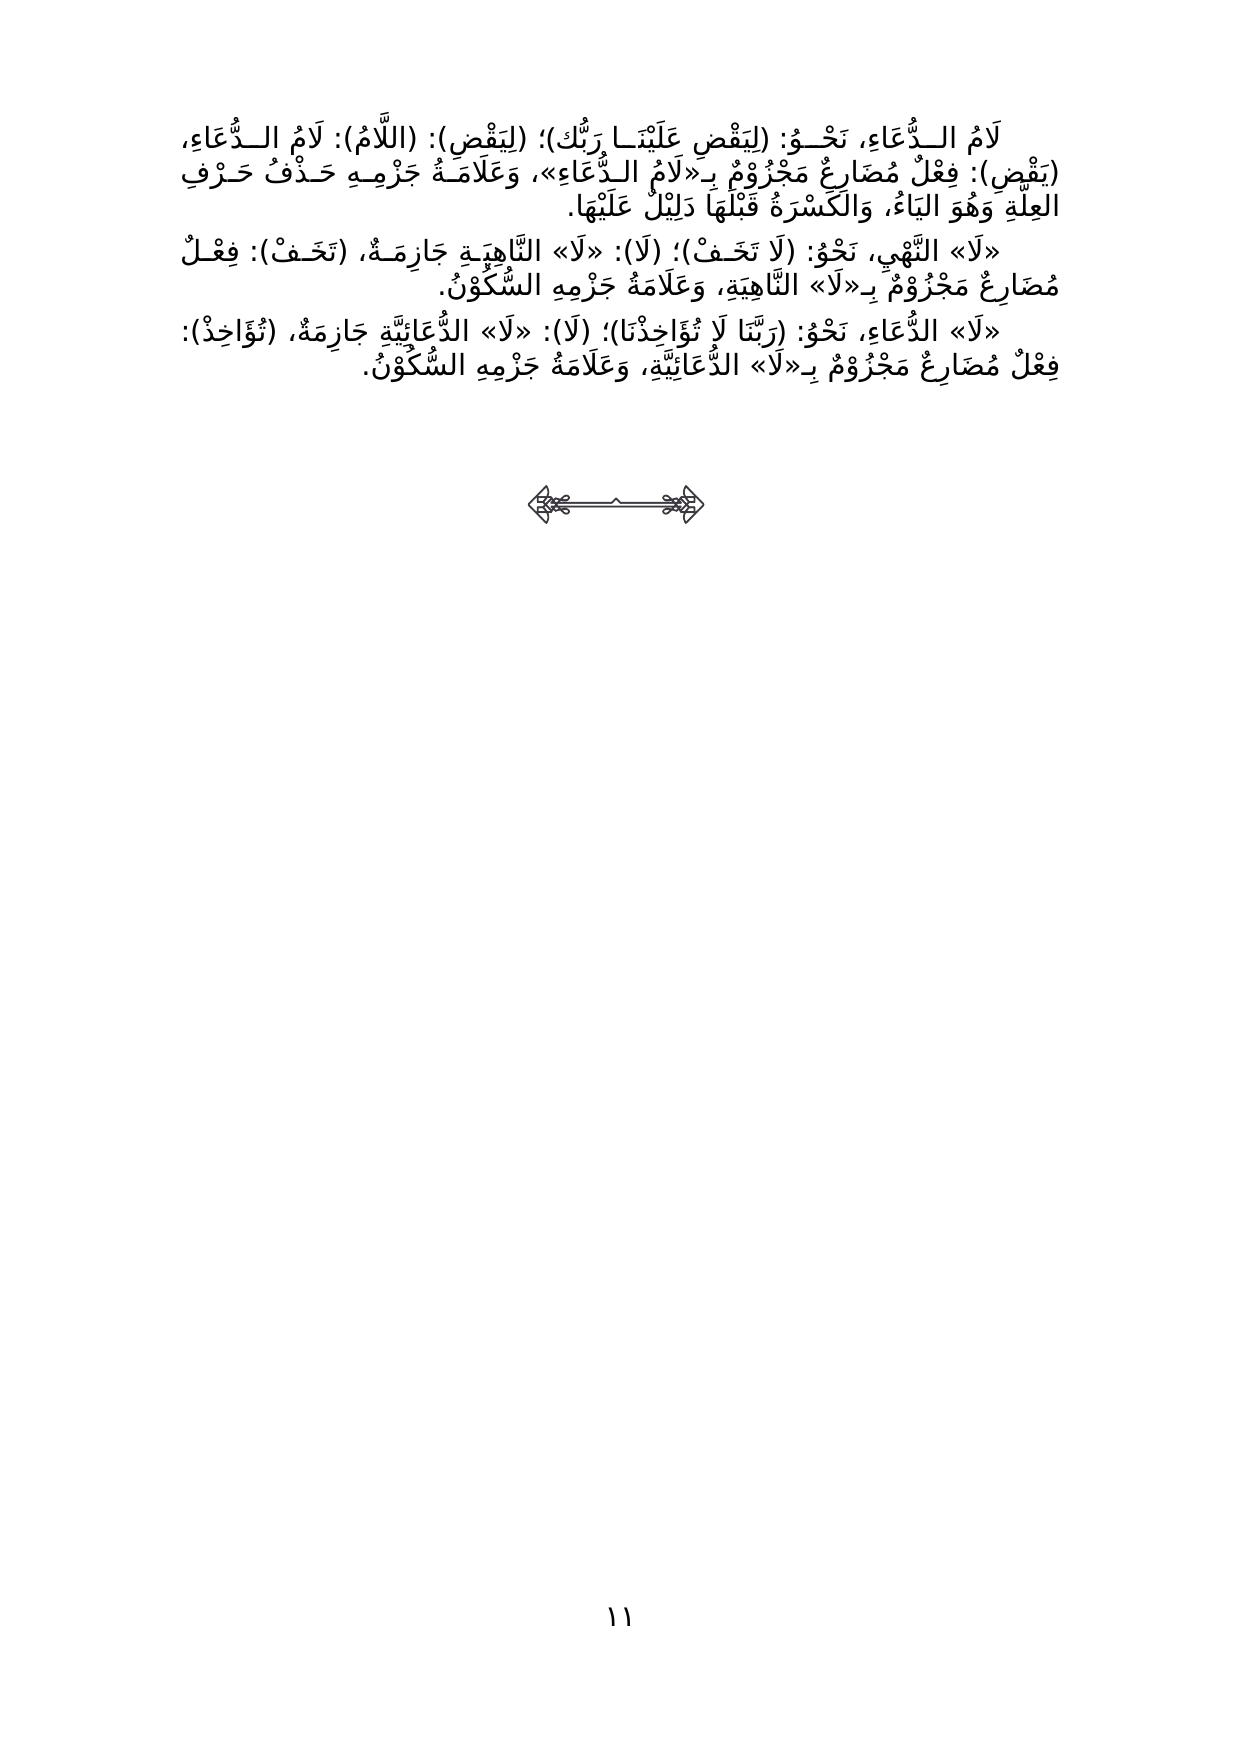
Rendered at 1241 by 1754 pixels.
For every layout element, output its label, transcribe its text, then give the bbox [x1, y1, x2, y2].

text «لَا» الدُّعَاءِ، نَحْوُ: ﴿رَبَّنَا لَا تُؤَاخِذْنَا﴾؛ (لَا): «لَا» الدُّعَائِيَّةِ جَازِمَةٌ، (تُؤَاخِذْ): فِعْلٌ مُضَارِعٌ مَجْزُوْمٌ بِـ«لَا» الدُّعَائِيَّةِ، وَعَلَامَةُ جَزْمِهِ السُّكُوْنُ. [180, 314, 1060, 382]
text «لَا» النَّهْيِ، نَحْوُ: (لَا تَخَفْ)؛ (لَا): «لَا» النَّاهِيَةِ جَازِمَةٌ، (تَخَفْ): فِعْلٌ مُضَارِعٌ مَجْزُوْمٌ بِـ«لَا» النَّاهِيَةِ، وَعَلَامَةُ جَزْمِهِ السُّكُوْنُ. [180, 235, 1060, 303]
text لَامُ الدُّعَاءِ، نَحْوُ: ﴿لِيَقْضِ عَلَيْنَا رَبُّك﴾؛ (لِيَقْضِ): (اللَّامُ): لَامُ الدُّعَاءِ، (يَقْضِ): فِعْلٌ مُضَارِعٌ مَجْزُوْمٌ بِـ«لَامُ الدُّعَاءِ»، وَعَلَامَةُ جَزْمِهِ حَذْفُ حَرْفِ العِلَّةِ وَهُوَ اليَاءُ، وَالكَسْرَةُ قَبْلَهَا دَلِيْلٌ عَلَيْهَا. [180, 121, 1060, 223]
picture [527, 485, 705, 524]
